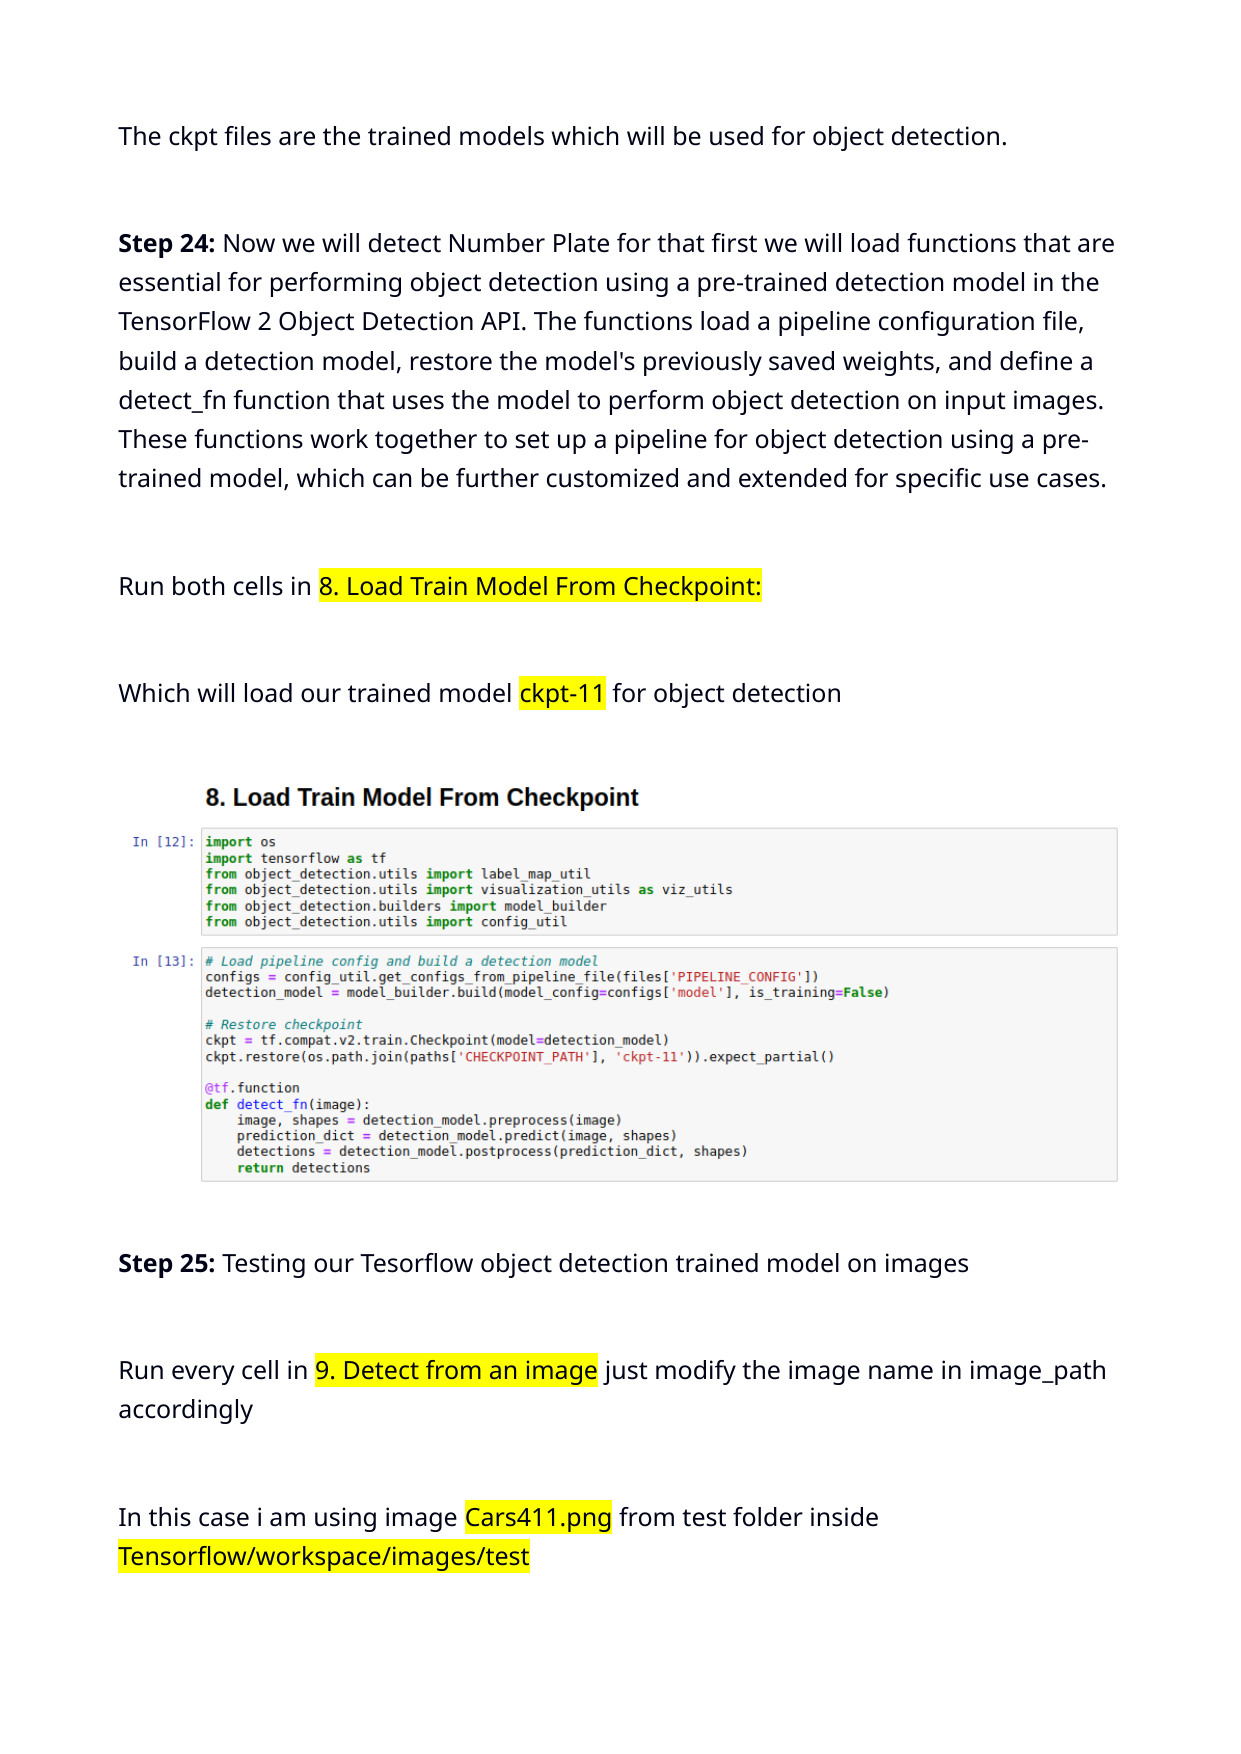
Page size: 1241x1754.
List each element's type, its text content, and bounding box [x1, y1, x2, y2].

text Run both cells in 8. Load Train Model From Checkpoint: [118, 568, 1122, 602]
text The ckpt files are the trained models which will be used for object detection. [118, 118, 1122, 152]
picture [118, 783, 1123, 1187]
text Which will load our trained model ckpt-11 for object detection [118, 676, 1122, 710]
text Step 25: Testing our Tesorflow object detection trained model on images [118, 1245, 1122, 1279]
text In this case i am using image Cars411.png from test folder inside Tensorflow/workspace/images/test [118, 1499, 1122, 1573]
text Step 24: Now we will detect Number Plate for that first we will load functions that are essential for performing object detection using a pre-trained detection model in the TensorFlow 2 Object Detection API. The functions load a pipeline configuration file, build a detection model, restore the model's previously saved weights, and define a detect_fn function that uses the model to perform object detection on input images. These functions work together to set up a pipeline for object detection using a pre-trained model, which can be further customized and extended for specific use cases. [118, 226, 1122, 495]
text Run every cell in 9. Detect from an image just modify the image name in image_path accordingly [118, 1353, 1122, 1426]
